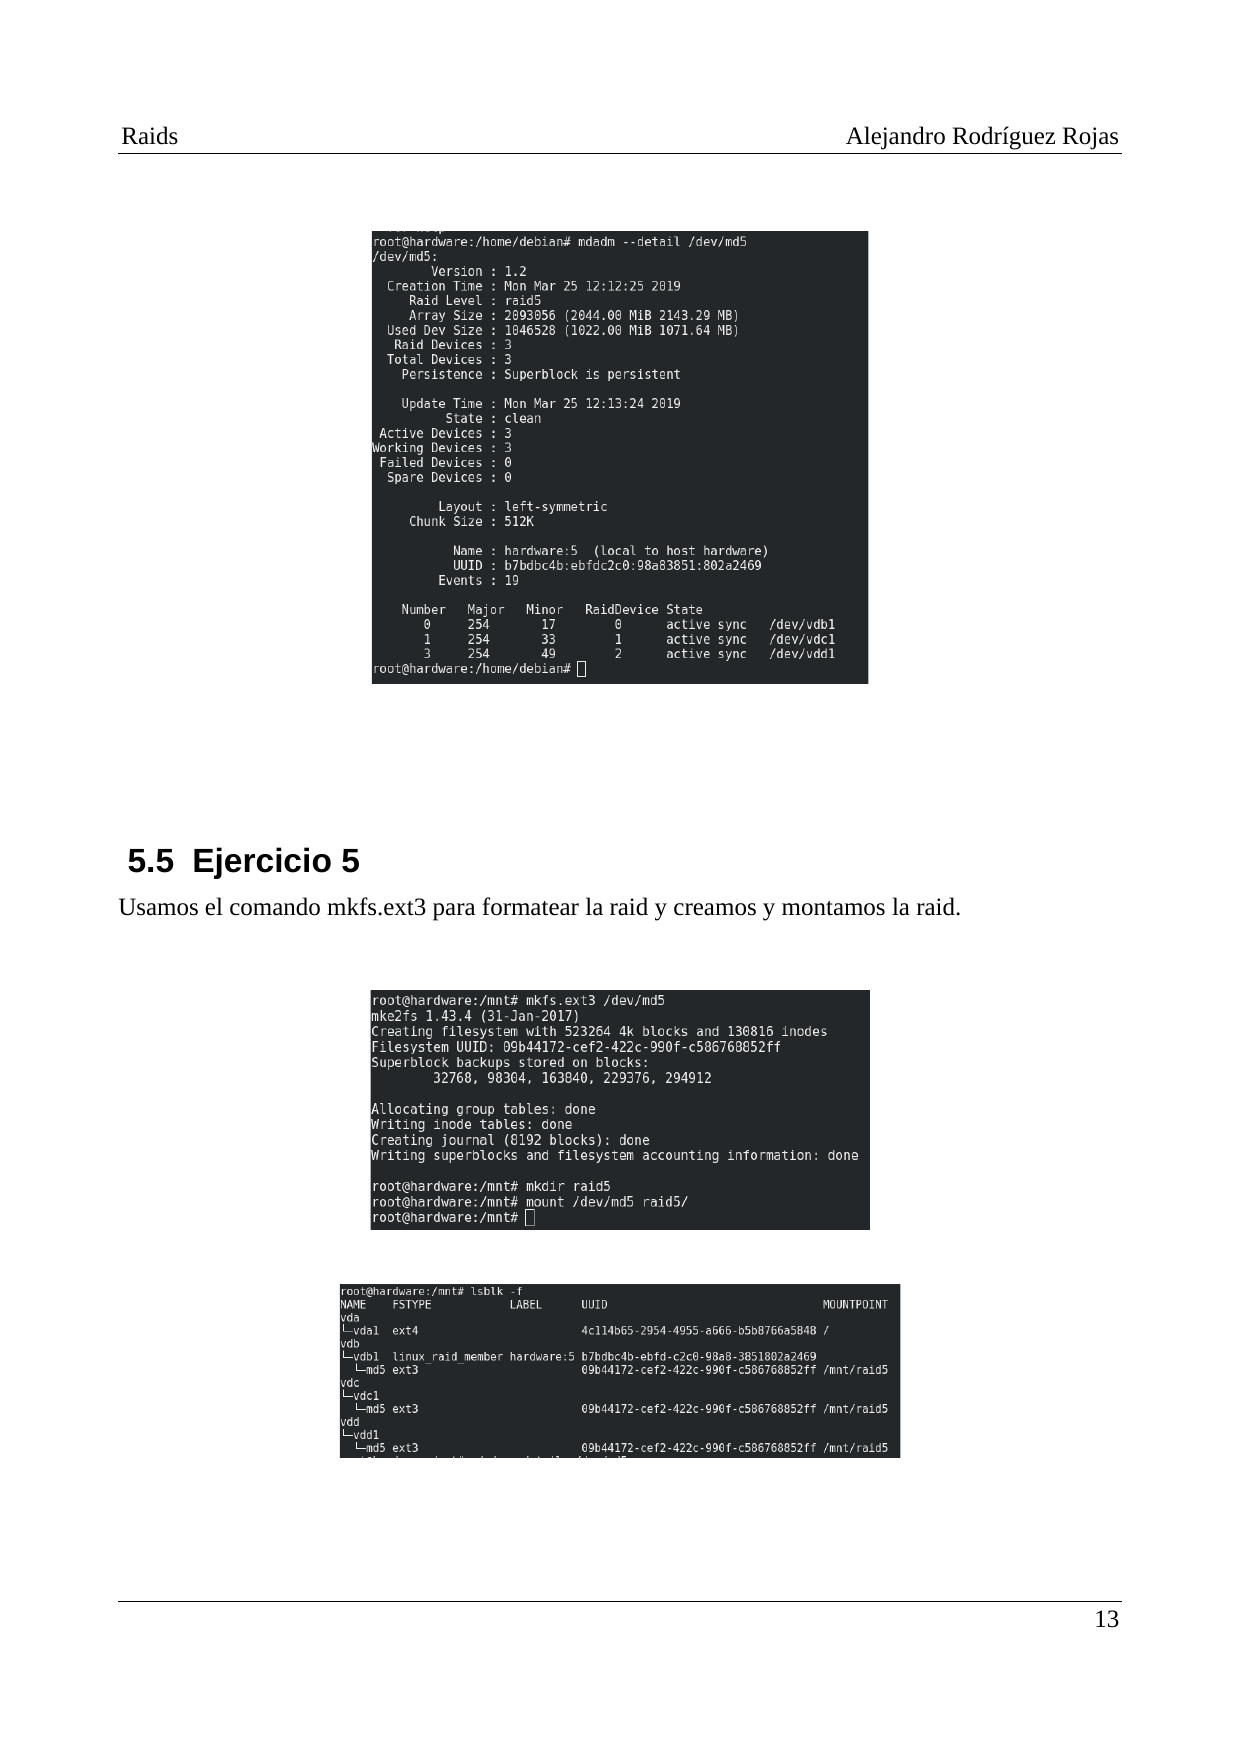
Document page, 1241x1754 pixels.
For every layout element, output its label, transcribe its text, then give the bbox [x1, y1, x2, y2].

subtitle Ejercicio 5 [118, 841, 1122, 880]
text Usamos el comando mkfs.ext3 para formatear la raid y creamos y montamos la raid. [118, 892, 1122, 921]
